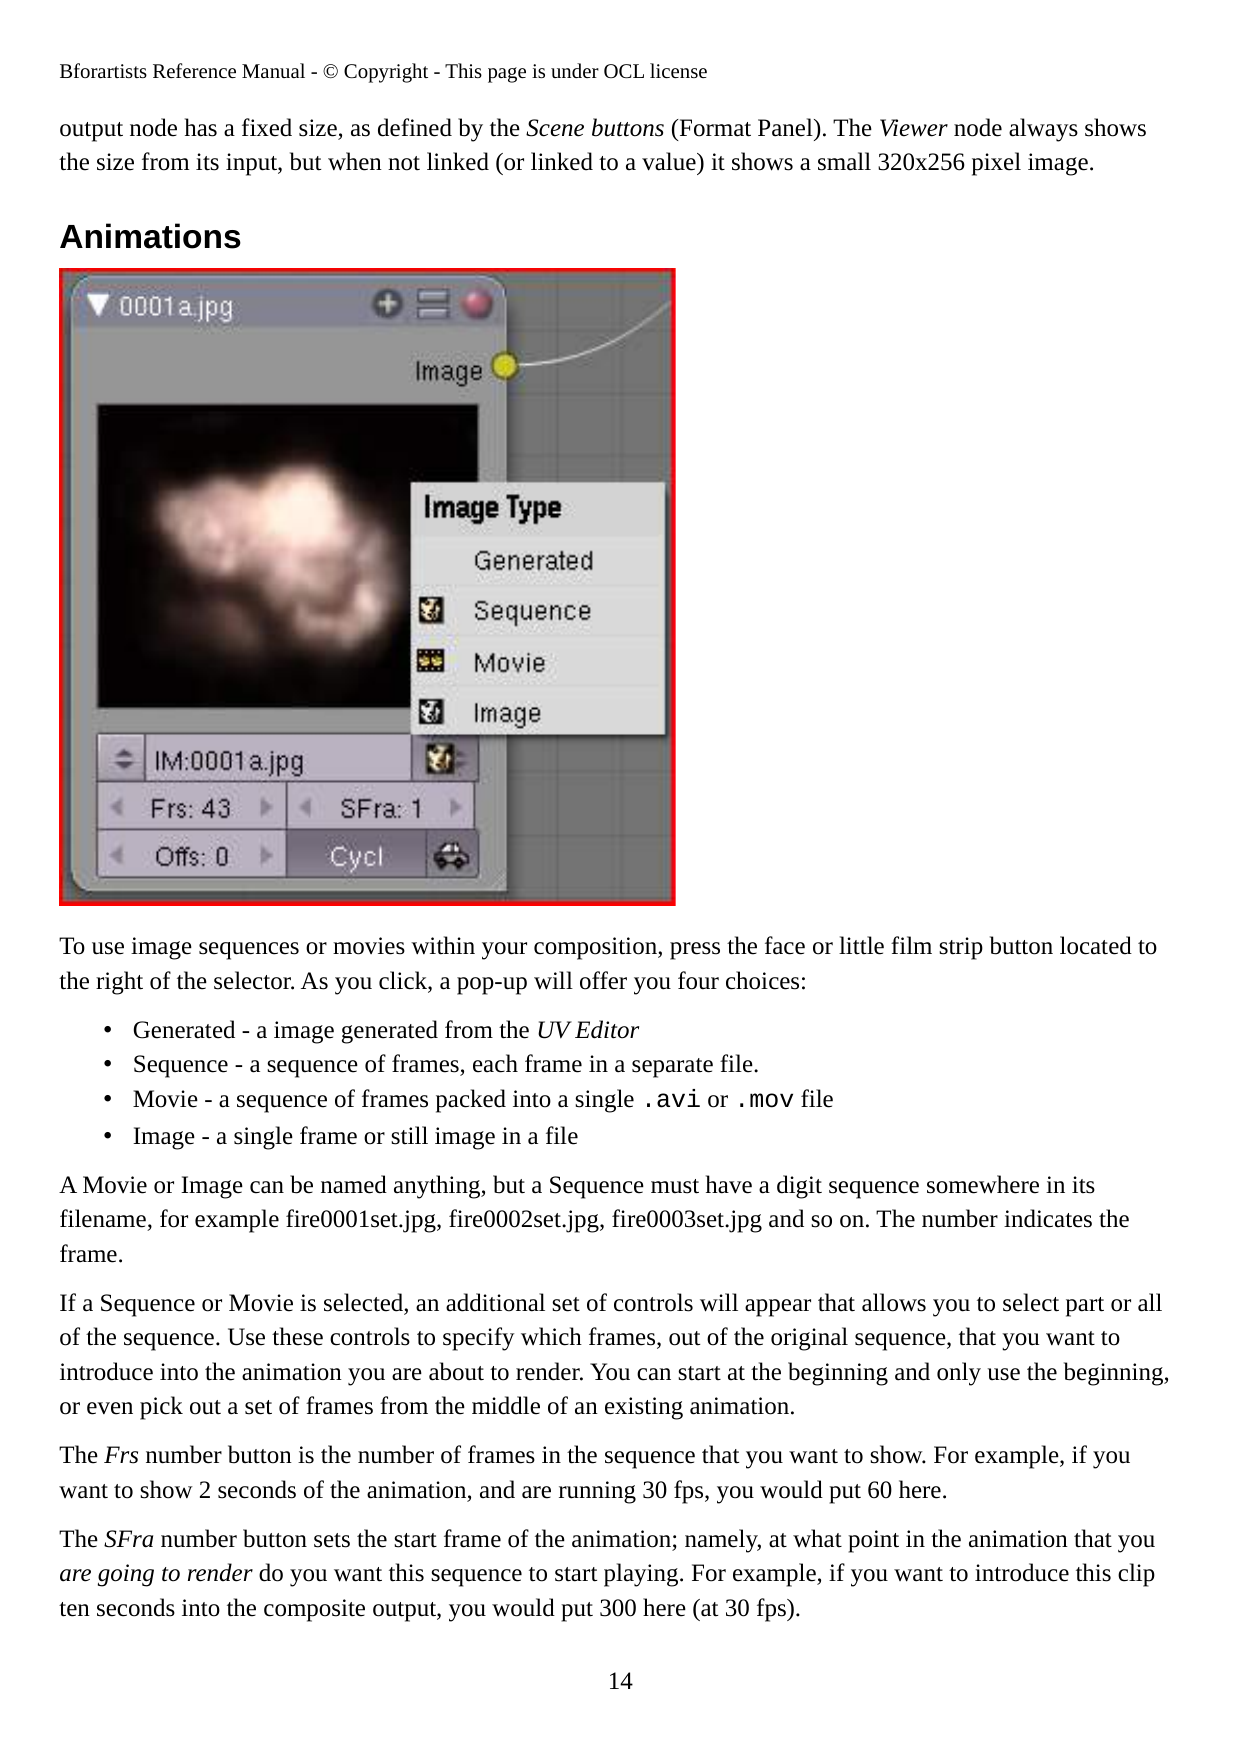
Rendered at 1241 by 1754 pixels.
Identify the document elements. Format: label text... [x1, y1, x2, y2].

list Generated - a image generated from the UV Editor [103, 1015, 1181, 1043]
text A Movie or Image can be named anything, but a Sequence must have a digit sequence somewhere in its filename, for example fire0001set.jpg, fire0002set.jpg, fire0003set.jpg and so on. The number indicates the frame. [59, 1170, 1181, 1267]
text If a Sequence or Movie is selected, an additional set of controls will appear that allows you to select part or all of the sequence. Use these controls to specify which frames, out of the original sequence, that you want to introduce into the animation you are about to render. You can start at the beginning and only use the beginning, or even pick out a set of frames from the middle of an existing animation. [59, 1288, 1181, 1420]
list Sequence - a sequence of frames, each frame in a separate file. [103, 1049, 1181, 1078]
list Image - a single frame or still image in a file [103, 1121, 1181, 1149]
subtitle Animations [59, 217, 1181, 256]
list Movie - a sequence of frames packed into a single .avi or .mov file [103, 1084, 1181, 1114]
text The SFra number button sets the start frame of the animation; namely, at what point in the animation that you are going to render do you want this sequence to start playing. For example, if you want to introduce this clip ten seconds into the composite output, you would put 300 here (at 30 fps). [59, 1524, 1181, 1622]
text To use image sequences or movies within your composition, press the face or little film strip button located to the right of the selector. As you click, a pop-up will offer you four choices: [59, 931, 1181, 994]
text The Frs number button is the number of frames in the sequence that you want to show. For example, if you want to show 2 seconds of the animation, and are running 30 fps, you would put 60 here. [59, 1440, 1181, 1503]
text output node has a fixed size, as defined by the Scene buttons (Format Panel). The Viewer node always shows the size from its input, but when not linked (or linked to a value) it shows a small 320x256 pixel image. [59, 113, 1181, 176]
picture [59, 268, 676, 906]
